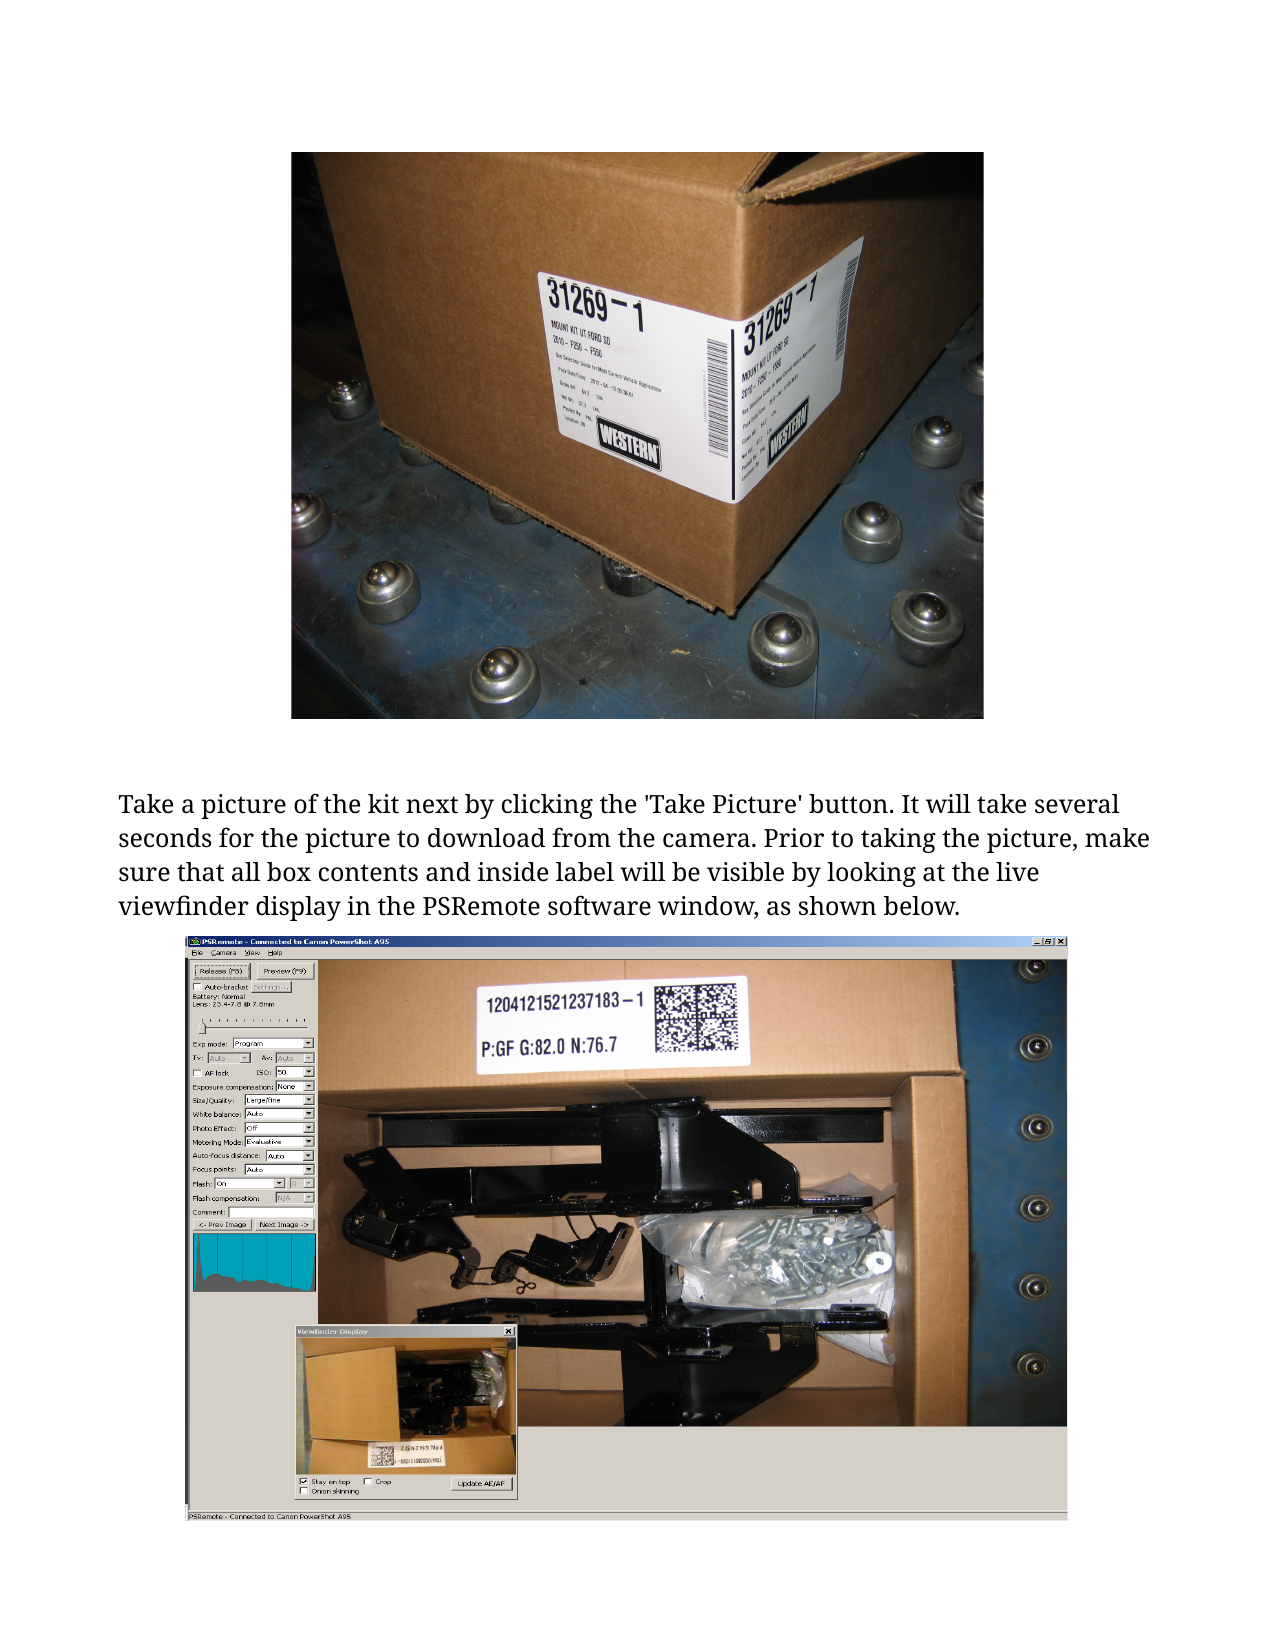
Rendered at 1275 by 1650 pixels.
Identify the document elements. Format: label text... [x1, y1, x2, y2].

text Take a picture of the kit next by clicking the 'Take Picture' button. It will take several seconds for the picture to download from the camera. Prior to taking the picture, make sure that all box contents and inside label will be visible by looking at the live viewfinder display in the PSRemote software window, as shown below. [118, 786, 1157, 923]
picture [185, 936, 1068, 1521]
picture [291, 152, 984, 719]
